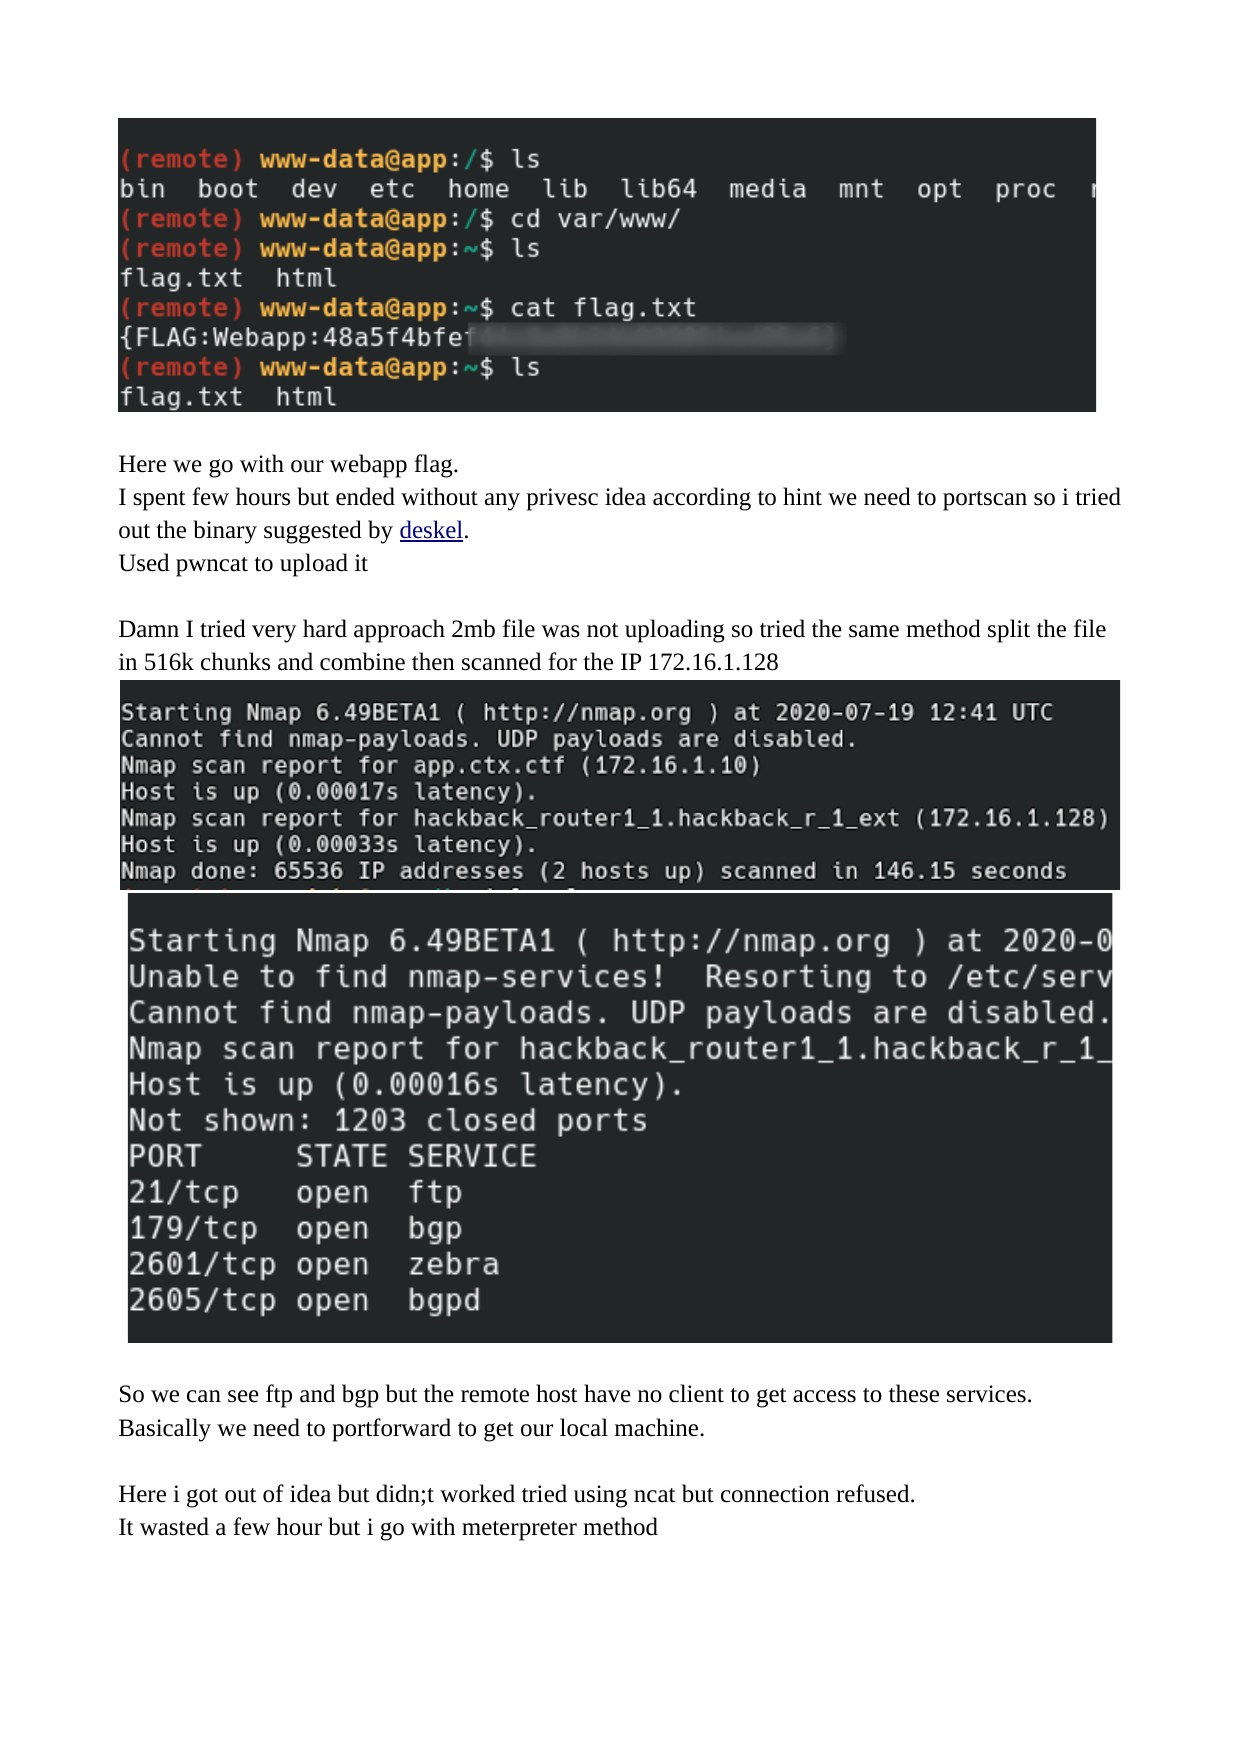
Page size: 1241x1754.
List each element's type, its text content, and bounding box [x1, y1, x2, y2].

text Used pwncat to upload it [118, 548, 1122, 577]
text Damn I tried very hard approach 2mb file was not uploading so tried the same method split the file in 516k chunks and combine then scanned for the IP 172.16.1.128 [118, 614, 1122, 676]
text I spent few hours but ended without any privesc idea according to hint we need to portscan so i tried out the binary suggested by deskel. [118, 482, 1122, 544]
text So we can see ftp and bgp but the remote host have no client to get access to these services. Basically we need to portforward to get our local machine. [118, 1379, 1122, 1441]
text Here we go with our webapp flag. [118, 449, 1122, 478]
text It wasted a few hour but i go with meterpreter method [118, 1512, 1122, 1540]
picture [127, 893, 1113, 1343]
text Here i got out of idea but didn;t worked tried using ncat but connection refused. [118, 1479, 1122, 1507]
picture [118, 118, 1097, 412]
picture [120, 680, 1121, 890]
